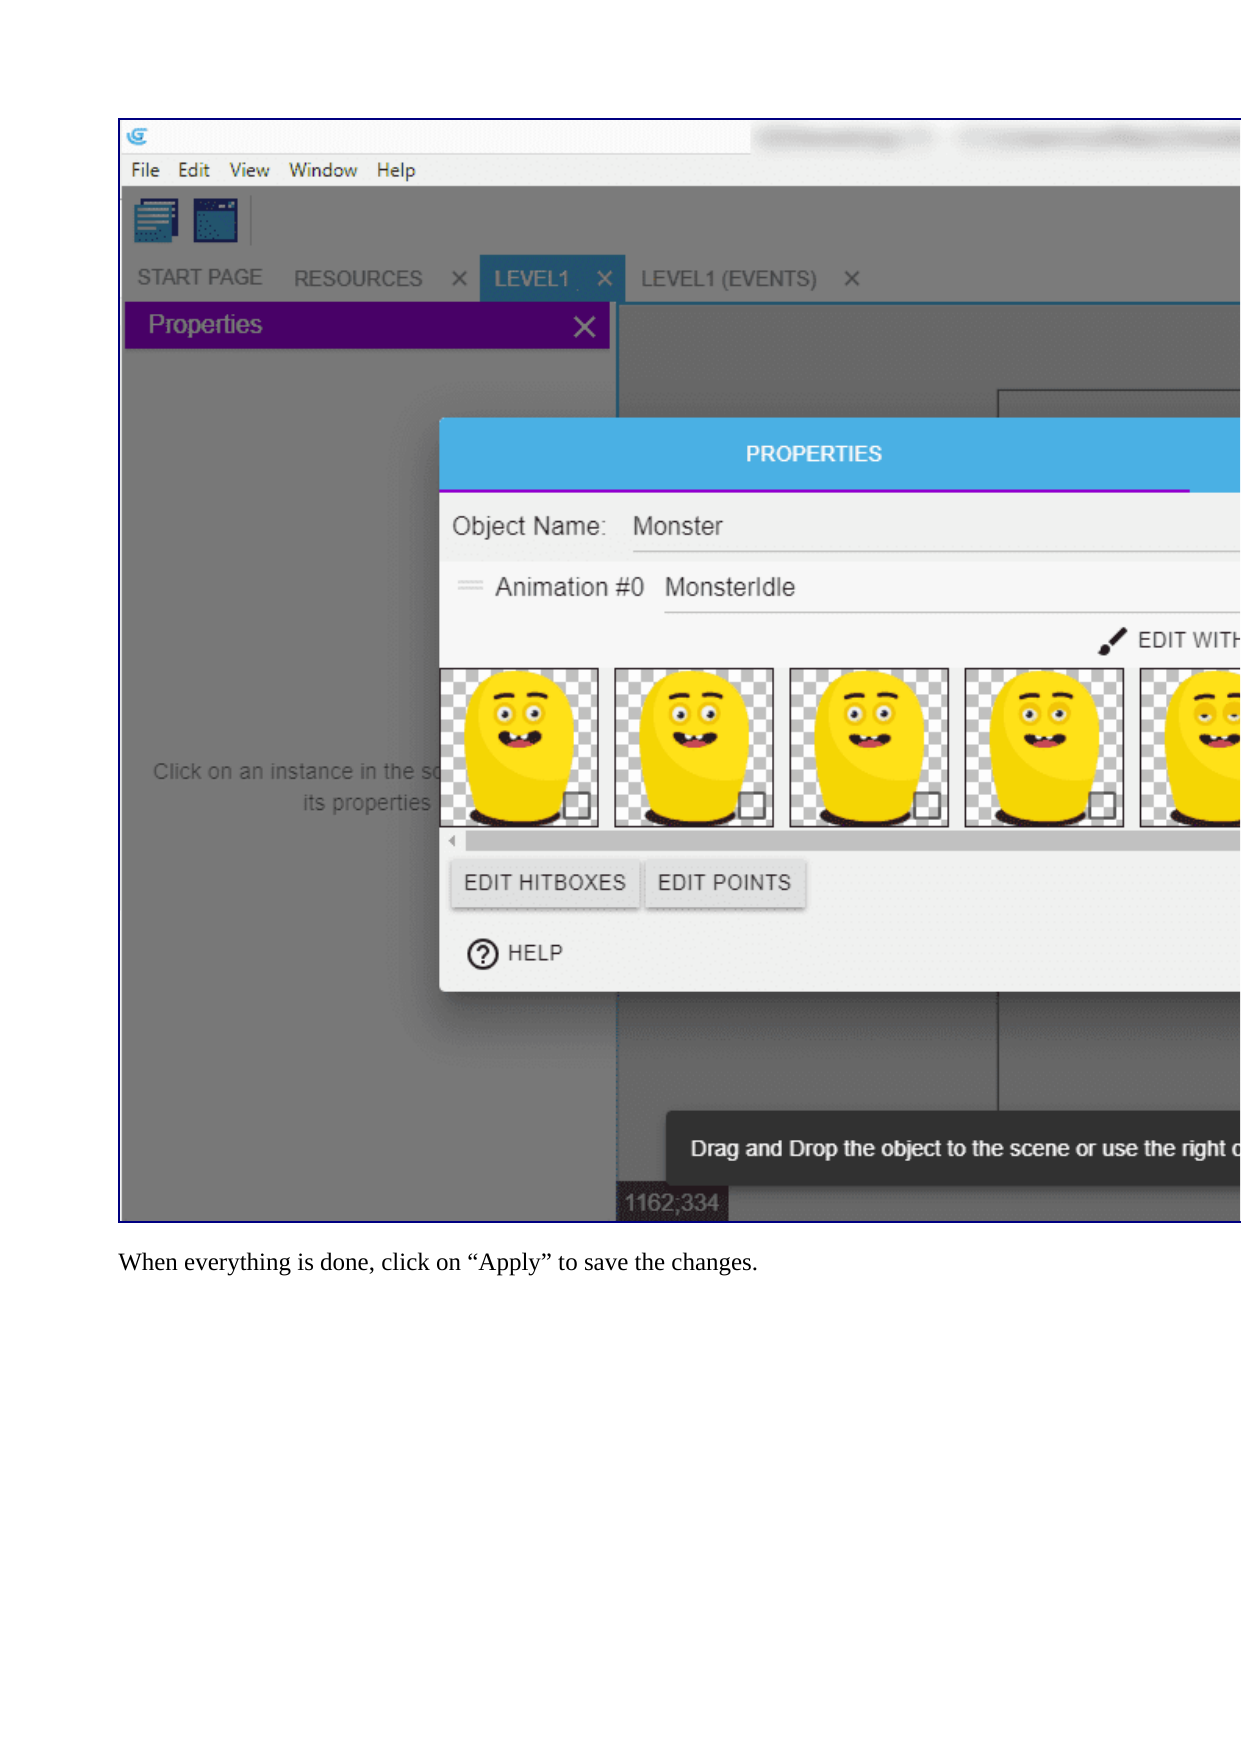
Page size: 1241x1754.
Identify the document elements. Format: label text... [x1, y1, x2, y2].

picture [120, 120, 1241, 1221]
text When everything is done, click on “Apply” to save the changes. [118, 1247, 1122, 1276]
